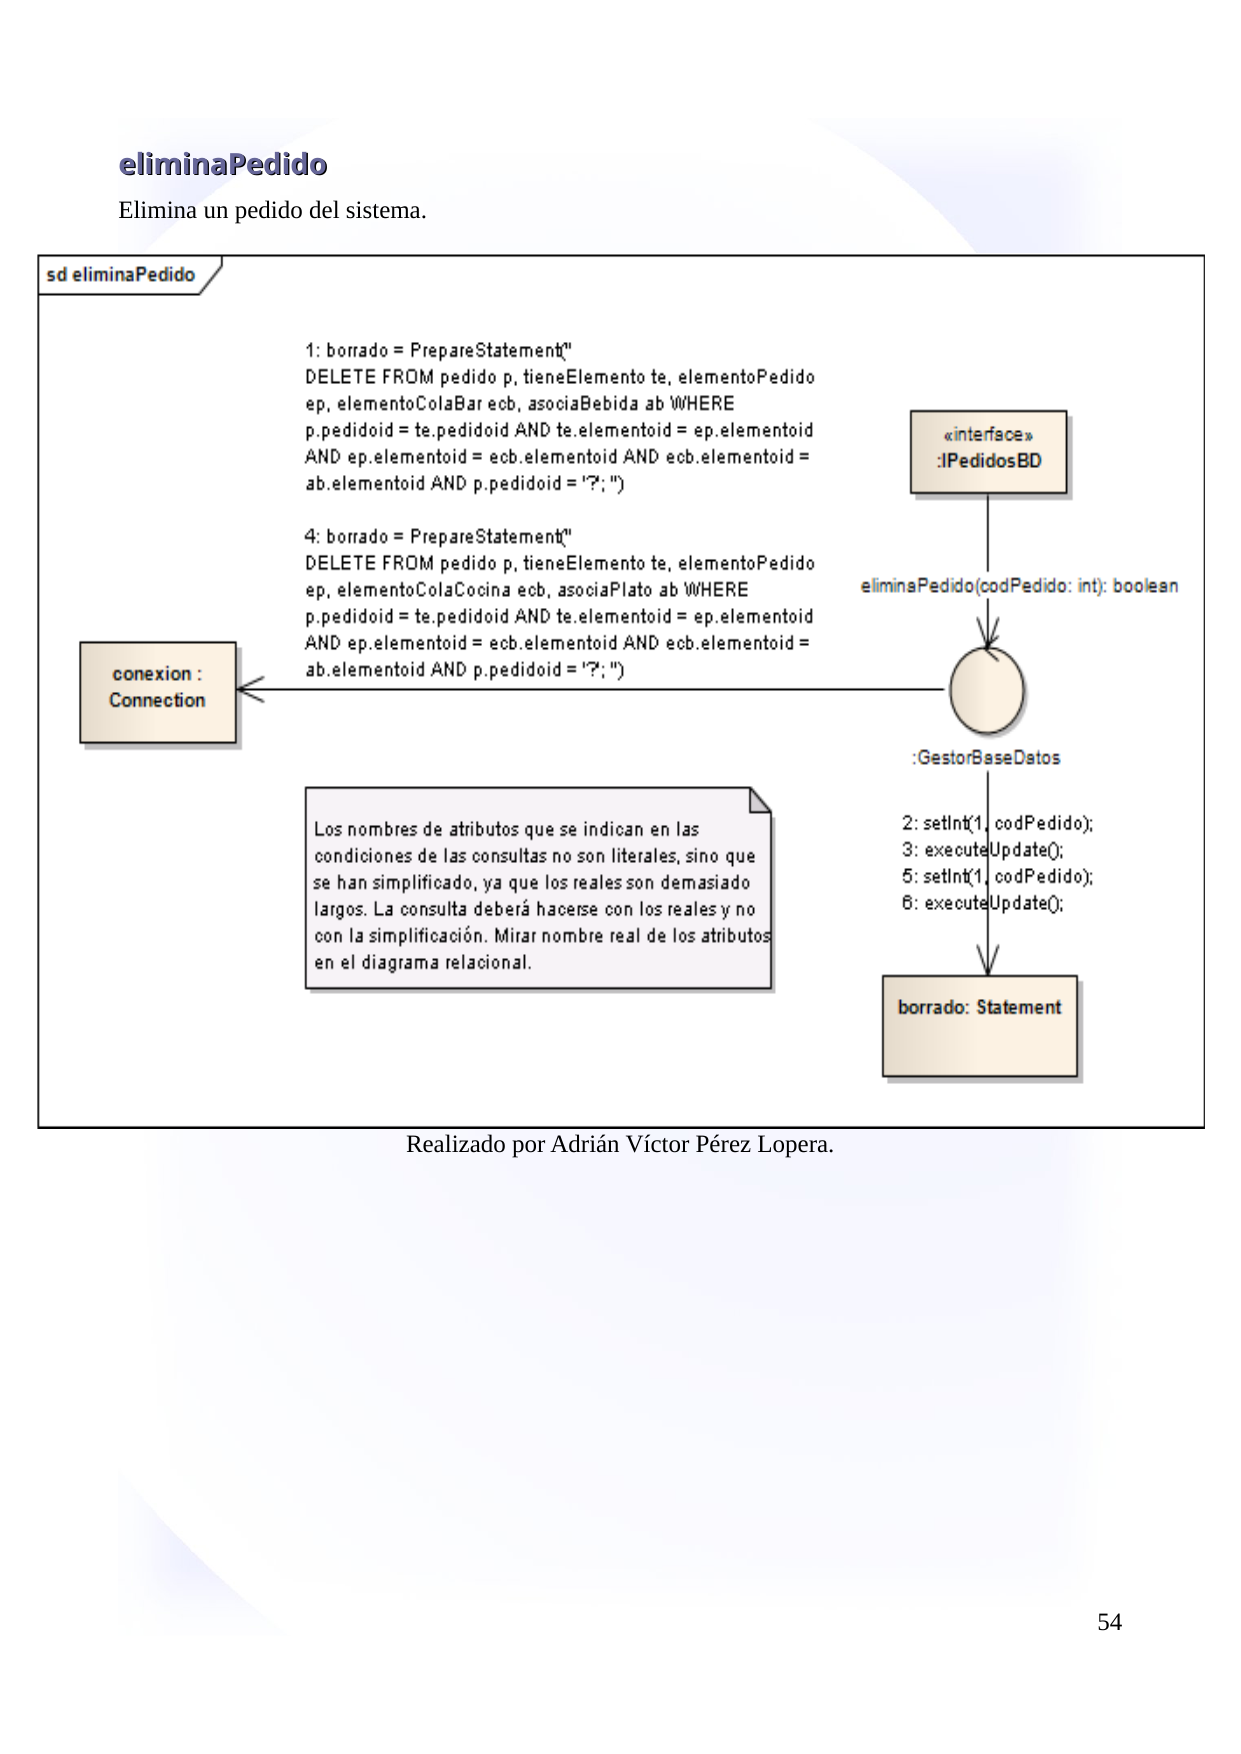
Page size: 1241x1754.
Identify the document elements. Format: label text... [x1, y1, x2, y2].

picture [118, 118, 1122, 143]
text Realizado por Adrián Víctor Pérez Lopera. [118, 1129, 1122, 1158]
picture [118, 183, 1122, 195]
picture [36, 253, 1205, 1129]
picture [118, 224, 1122, 237]
picture [118, 1158, 1122, 1636]
subtitle eliminaPedido [118, 143, 1122, 183]
text [118, 237, 1122, 253]
text Elimina un pedido del sistema. [118, 195, 1122, 224]
